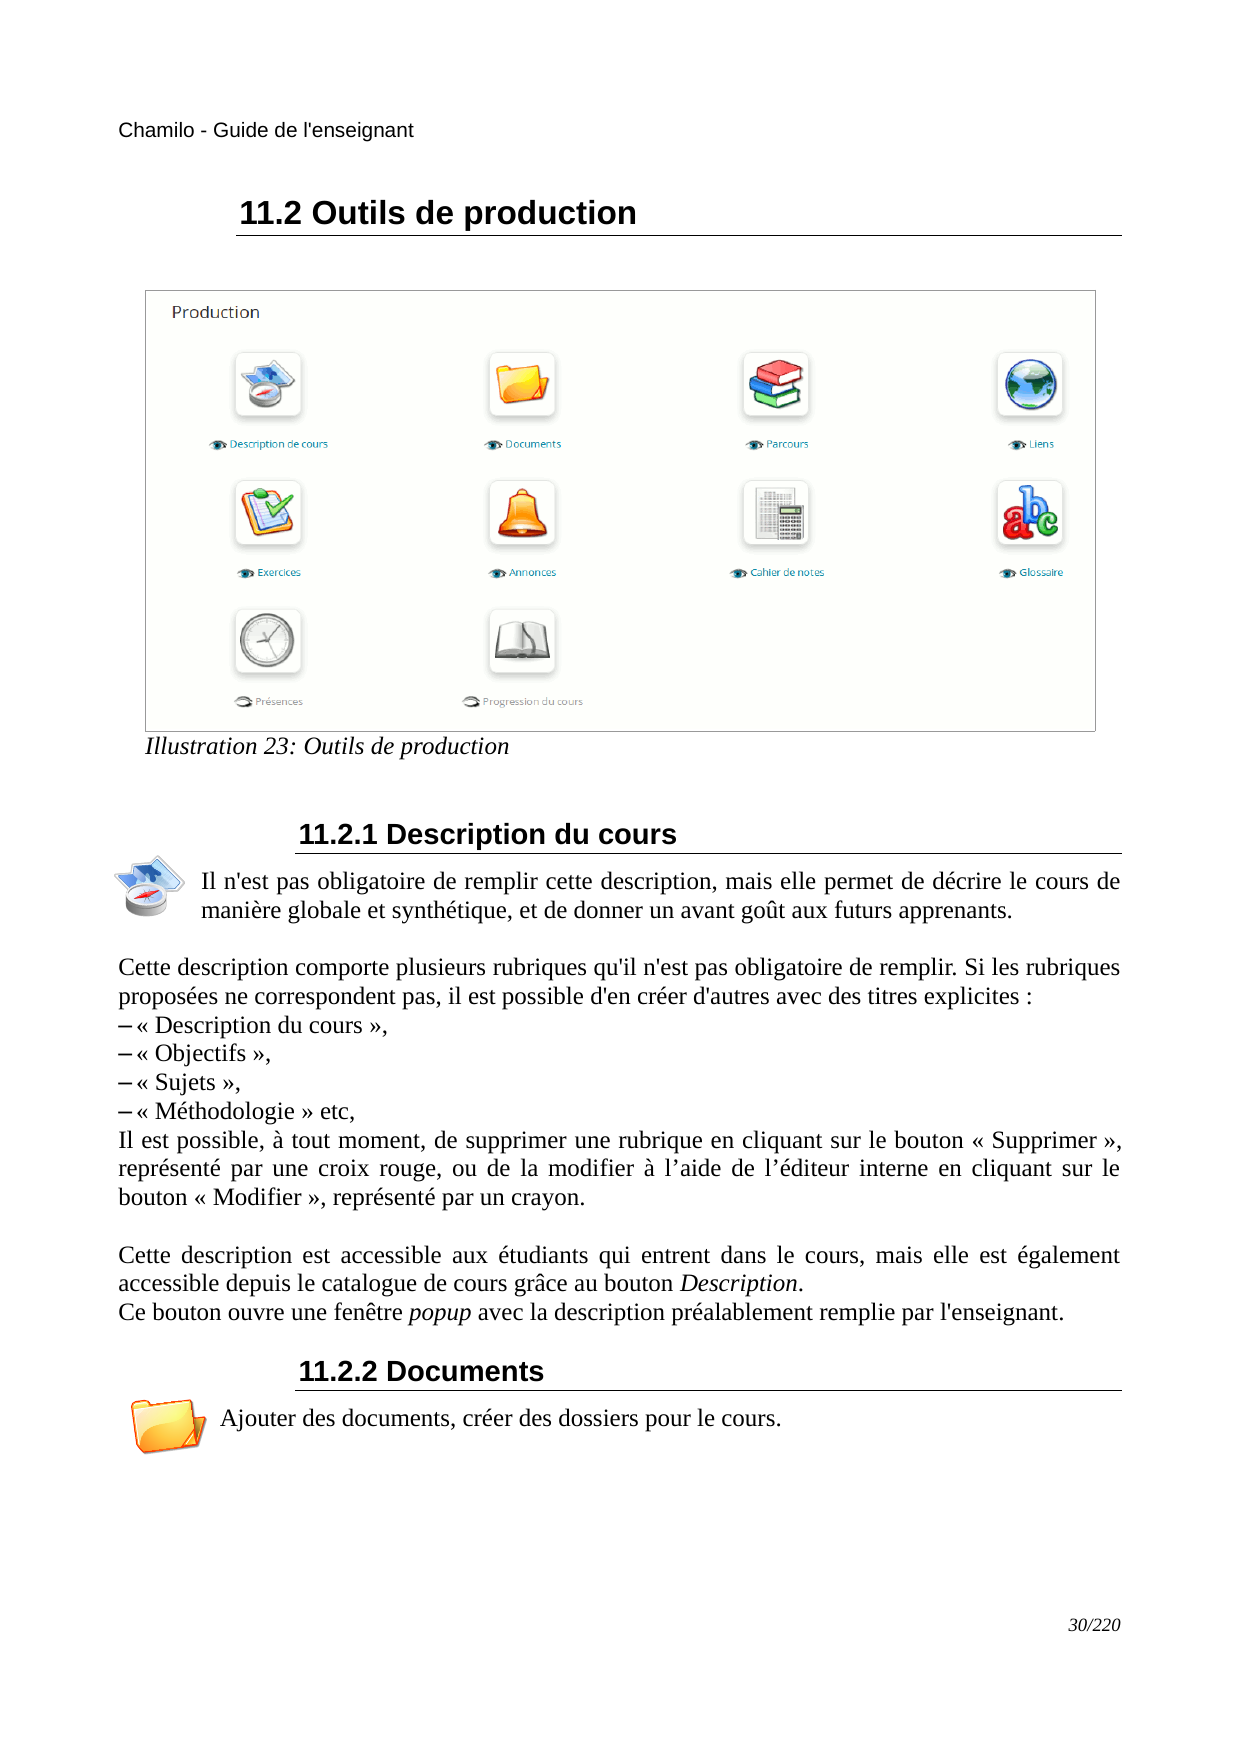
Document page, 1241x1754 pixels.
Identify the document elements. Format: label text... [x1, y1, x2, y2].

list « Méthodologie » etc, [118, 1096, 1122, 1125]
list « Description du cours », [118, 1010, 1122, 1038]
list « Objectifs », [118, 1038, 1122, 1067]
text Cette description comporte plusieurs rubriques qu'il n'est pas obligatoire de remplir. Si les rubriques proposées ne correspondent pas, il est possible d'en créer d'autres avec des titres explicites : [118, 952, 1122, 1010]
text Illustration 23: Outils de production [145, 732, 1095, 760]
subtitle Outils de production [236, 190, 1122, 235]
subtitle Documents [295, 1351, 1122, 1390]
subtitle [160, 1405, 177, 1421]
list « Sujets », [118, 1067, 1122, 1096]
text Il est possible, à tout moment, de supprimer une rubrique en cliquant sur le bouton « Supprimer », représenté par une croix rouge, ou de la modifier à l’aide de l’éditeur interne en cliquant sur le bouton « Modifier », représenté par un crayon. [118, 1125, 1122, 1211]
text Il n'est pas obligatoire de remplir cette description, mais elle permet de décrire le cours de manière globale et synthétique, et de donner un avant goût aux futurs apprenants. [118, 866, 1122, 923]
subtitle Description du cours [295, 814, 1122, 853]
text Ajouter des documents, créer des dossiers pour le cours. [194, 1403, 1122, 1432]
text Ce bouton ouvre une fenêtre popup avec la description préalablement remplie par l'enseignant. [118, 1297, 1122, 1326]
text Cette description est accessible aux étudiants qui entrent dans le cours, mais elle est également accessible depuis le catalogue de cours grâce au bouton Description. [118, 1240, 1122, 1297]
picture [148, 292, 1093, 729]
